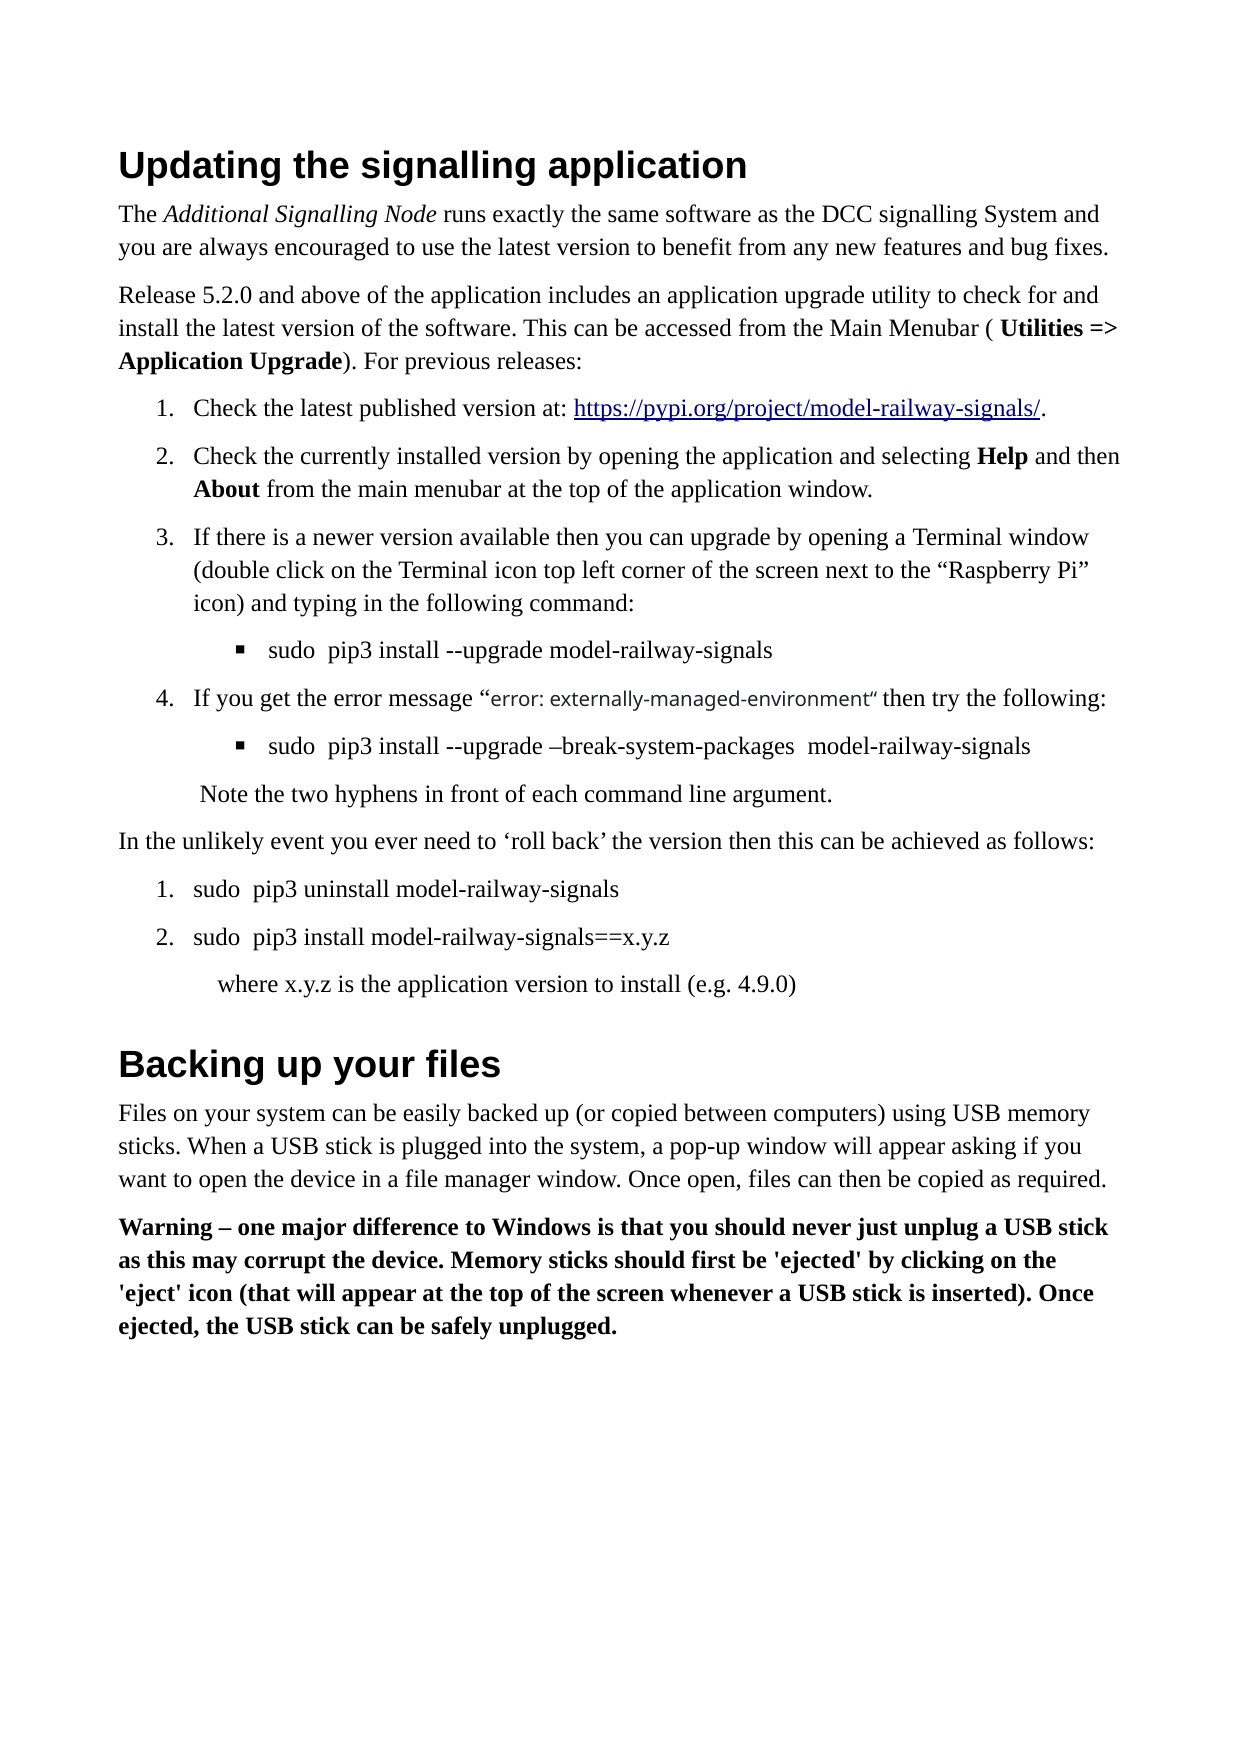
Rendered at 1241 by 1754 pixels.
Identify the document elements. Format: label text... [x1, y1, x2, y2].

list If there is a newer version available then you can upgrade by opening a Terminal window (double click on the Terminal icon top left corner of the screen next to the “Raspberry Pi” icon) and typing in the following command: [156, 522, 1122, 617]
text Release 5.2.0 and above of the application includes an application upgrade utility to check for and install the latest version of the software. This can be accessed from the Main Menubar ( Utilities => Application Upgrade). For previous releases: [118, 280, 1122, 375]
list Check the currently installed version by opening the application and selecting Help and then About from the main menubar at the top of the application window. [156, 441, 1122, 503]
subtitle Updating the signalling application [118, 143, 1122, 187]
list If you get the error message “error: externally-managed-environment“ then try the following: [156, 683, 1122, 712]
text The Additional Signalling Node runs exactly the same software as the DCC signalling System and you are always encouraged to use the latest version to benefit from any new features and bug fixes. [118, 199, 1122, 261]
list sudo pip3 install model-railway-signals==x.y.z [156, 922, 1122, 950]
list sudo pip3 uninstall model-railway-signals [156, 874, 1122, 903]
text Warning – one major difference to Windows is that you should never just unplug a USB stick as this may corrupt the device. Memory sticks should first be 'ejected' by clicking on the 'eject' icon (that will appear at the top of the screen whenever a USB stick is inserted). Once ejected, the USB stick can be safely unplugged. [118, 1212, 1122, 1339]
text where x.y.z is the application version to install (e.g. 4.9.0) [118, 969, 1122, 998]
subtitle Backing up your files [118, 1042, 1122, 1086]
text Files on your system can be easily backed up (or copied between computers) using USB memory sticks. When a USB stick is plugged into the system, a pop-up window will appear asking if you want to open the device in a file manager window. Once open, files can then be copied as required. [118, 1098, 1122, 1193]
text In the unlikely event you ever need to ‘roll back’ the version then this can be achieved as follows: [118, 826, 1122, 855]
list sudo pip3 install --upgrade model-railway-signals [231, 635, 1122, 664]
list sudo pip3 install --upgrade –break-system-packages model-railway-signals [231, 731, 1122, 760]
list Check the latest published version at: https://pypi.org/project/model-railway-signals/. [156, 393, 1122, 422]
list Note the two hyphens in front of each command line argument. [118, 779, 1122, 808]
